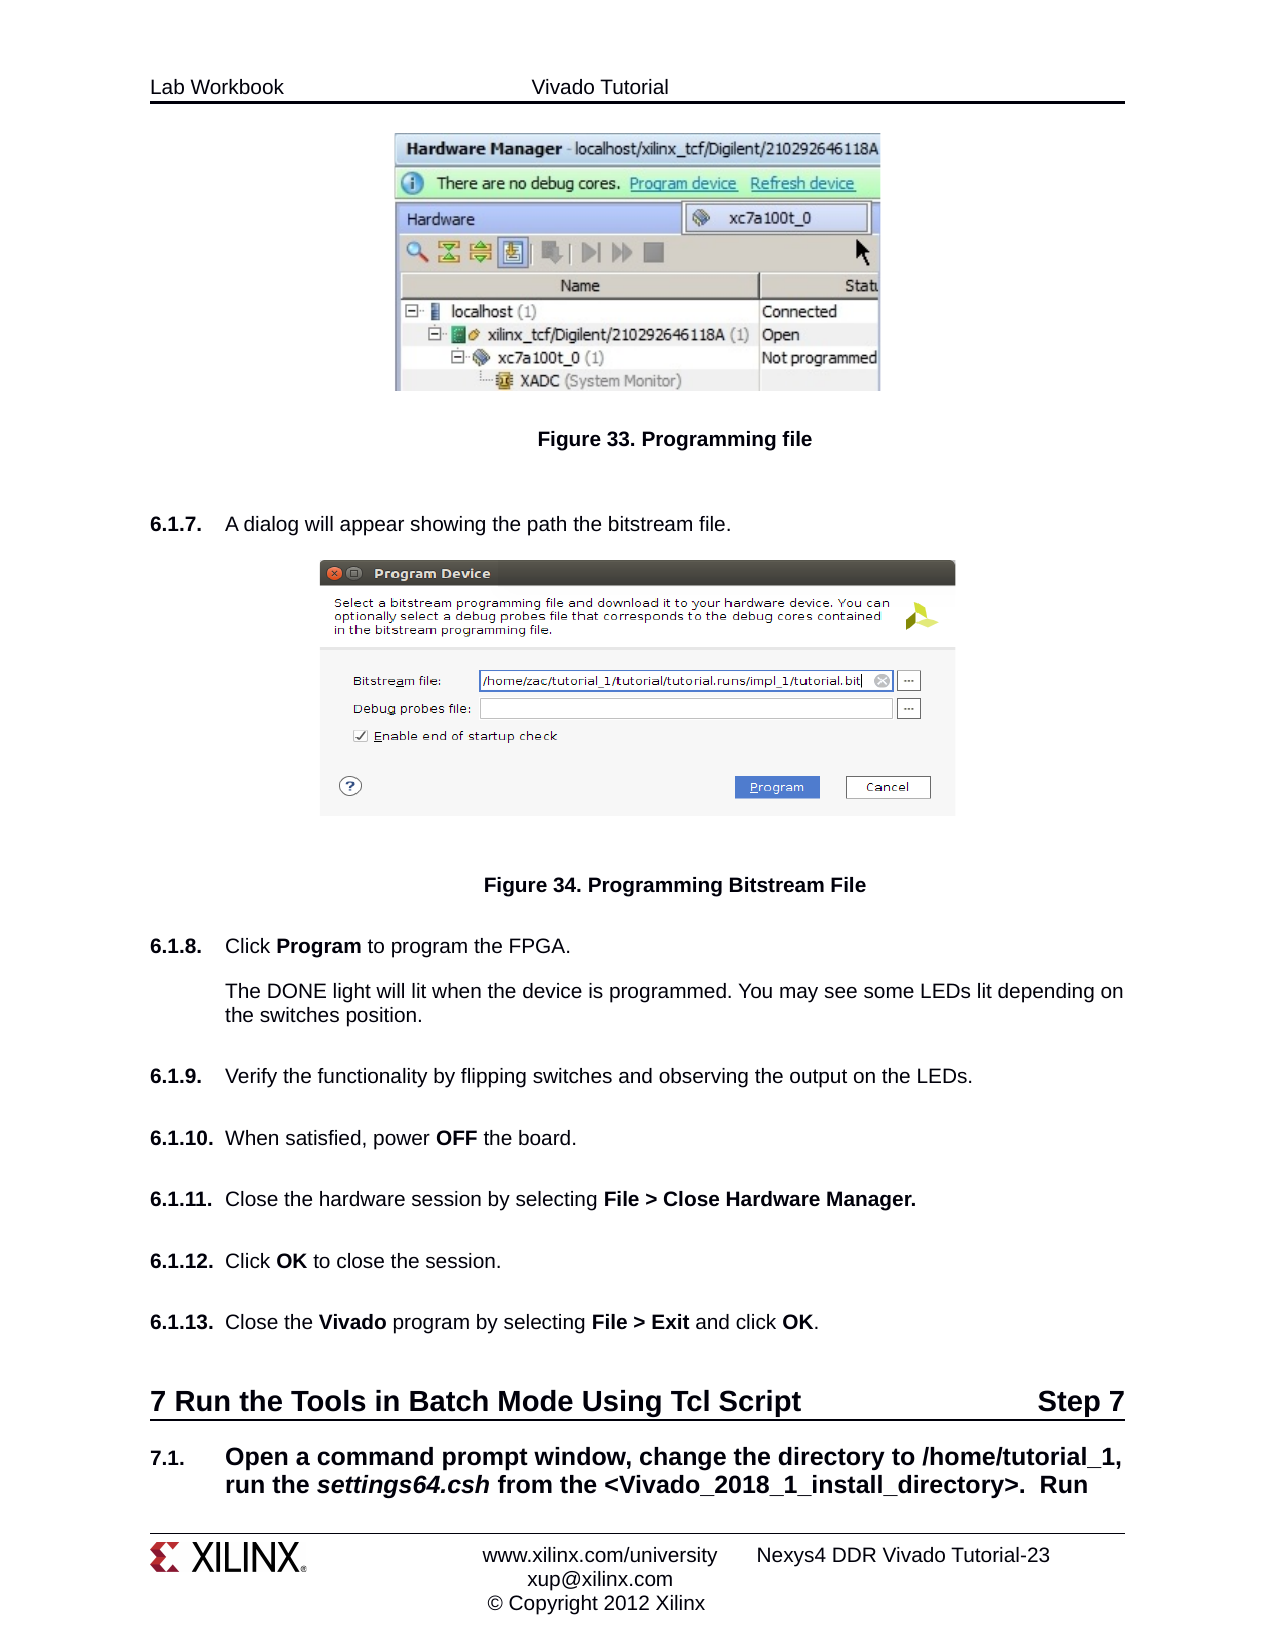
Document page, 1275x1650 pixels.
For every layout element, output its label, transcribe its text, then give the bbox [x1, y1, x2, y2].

list Click Program to program the FPGA. [150, 934, 1125, 958]
text Figure 34. Programming Bitstream File [225, 872, 1125, 896]
subtitle Run the Tools in Batch Mode Using Tcl Script Step 7 [150, 1384, 1125, 1419]
list Close the Vivado program by selecting File > Exit and click OK. [150, 1310, 1125, 1334]
picture [319, 560, 956, 816]
picture [150, 1542, 307, 1572]
list When satisfied, power OFF the board. [150, 1126, 1125, 1149]
text The DONE light will lit when the device is programmed. You may see some LEDs lit depending on the switches position. [225, 979, 1125, 1027]
text Figure 33. Programming file [225, 427, 1125, 474]
list A dialog will appear showing the path the bitstream file. [150, 512, 1125, 560]
picture [394, 133, 881, 391]
list Open a command prompt window, change the directory to /home/tutorial_1, run the settings64.csh from the <Vivado_2018_1_install_directory>. Run [150, 1441, 1125, 1499]
list Verify the functionality by flipping switches and observing the output on the LEDs. [150, 1064, 1125, 1088]
list Click OK to close the session. [150, 1248, 1125, 1272]
list Close the hardware session by selecting File > Close Hardware Manager. [150, 1187, 1125, 1211]
